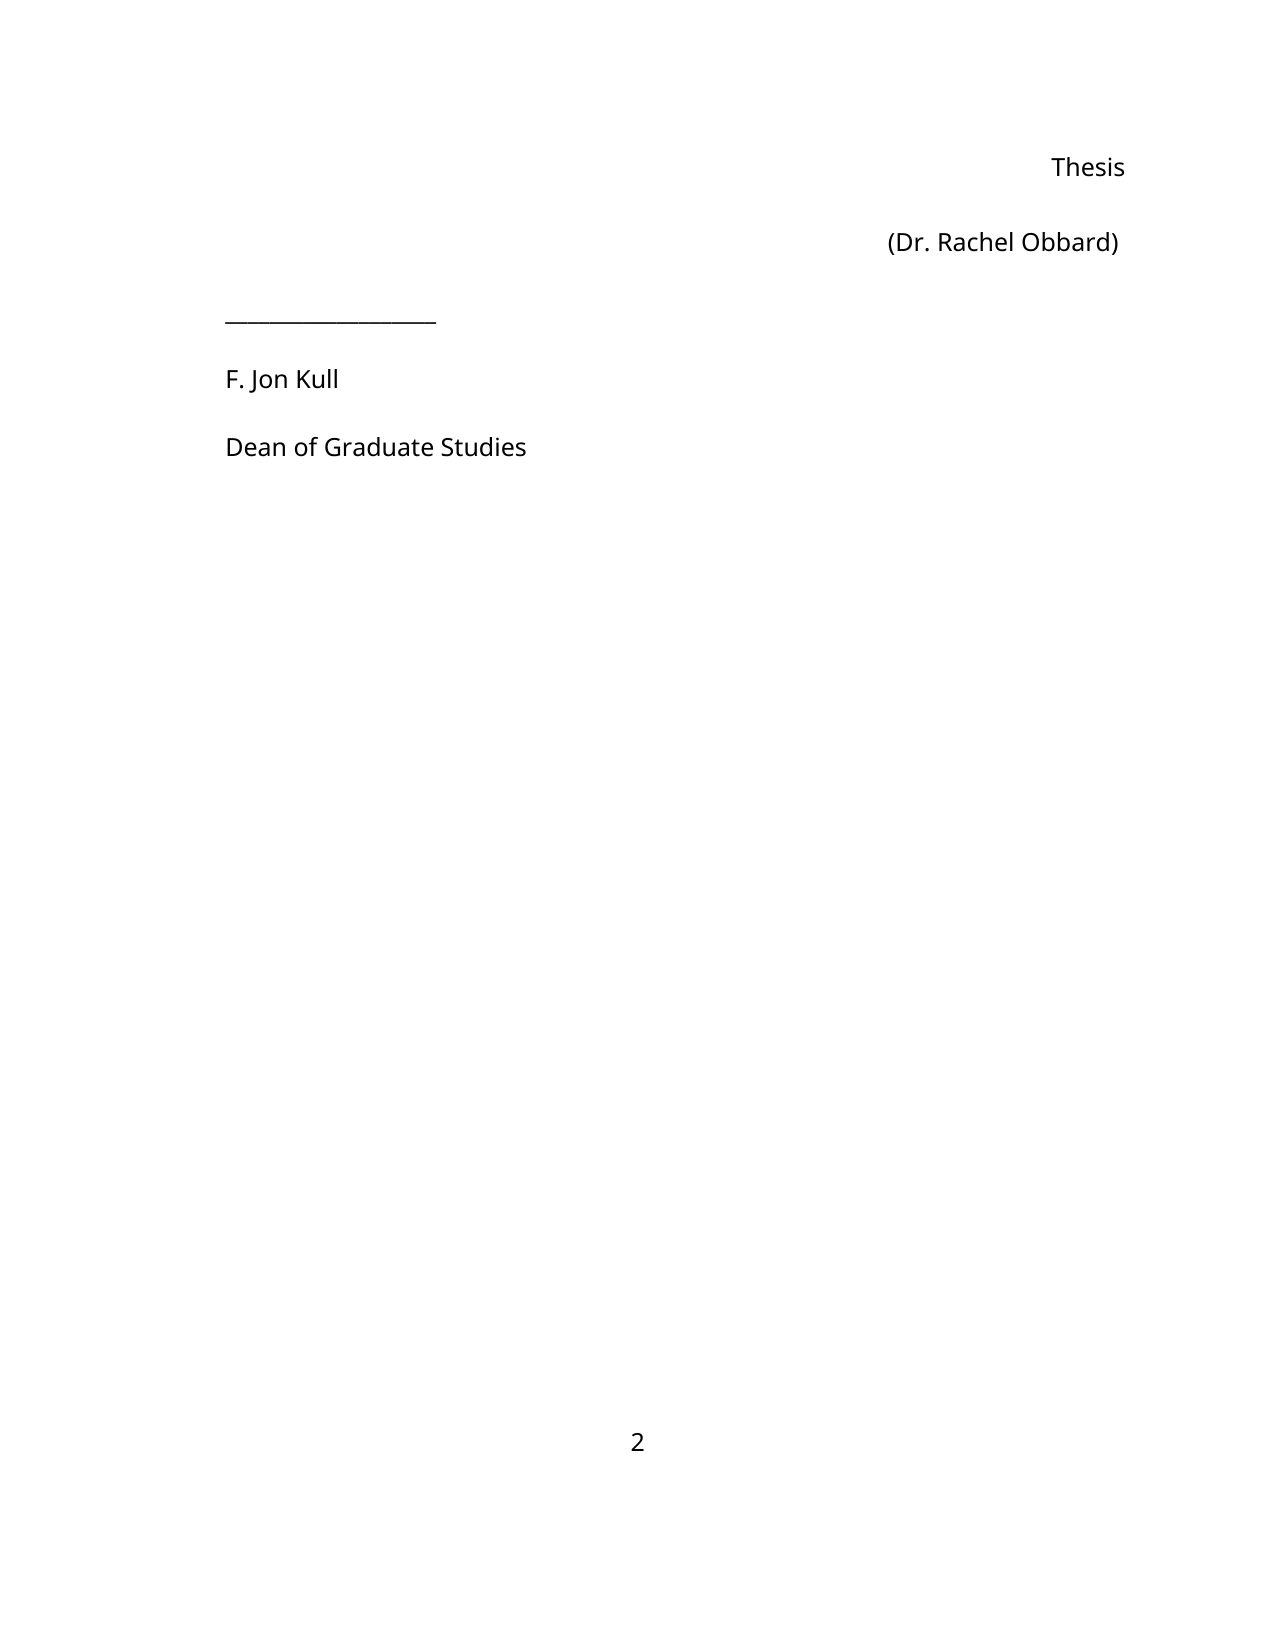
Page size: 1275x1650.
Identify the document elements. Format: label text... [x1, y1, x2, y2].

text F. Jon Kull [225, 361, 1125, 395]
text ___________________ [225, 293, 1125, 327]
text Dean of Graduate Studies [225, 429, 1125, 463]
text (Dr. Rachel Obbard) [225, 225, 1125, 259]
